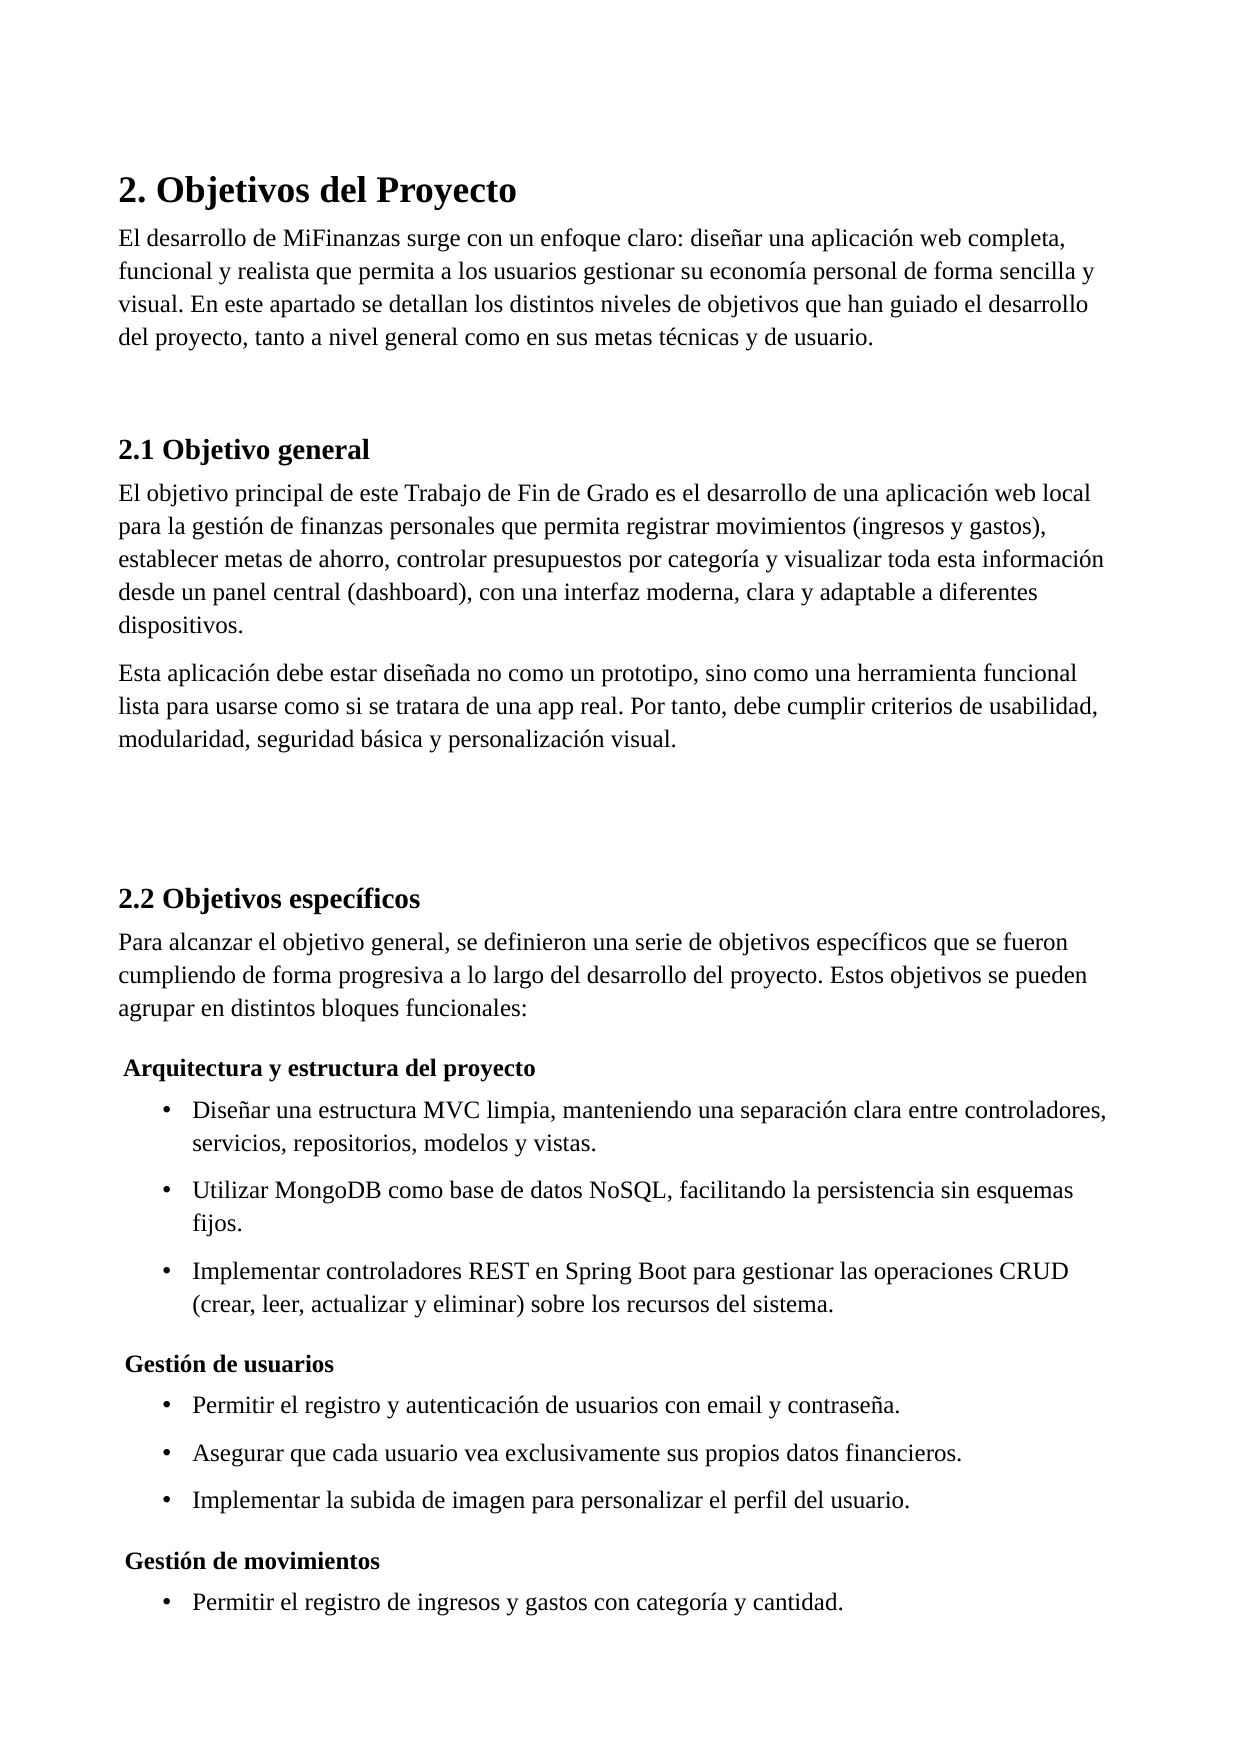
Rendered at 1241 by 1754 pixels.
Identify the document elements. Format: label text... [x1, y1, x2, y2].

subtitle Gestión de movimientos [118, 1546, 1122, 1574]
list Asegurar que cada usuario vea exclusivamente sus propios datos financieros. [162, 1438, 1122, 1467]
subtitle 2. Objetivos del Proyecto [118, 168, 1122, 211]
list Implementar la subida de imagen para personalizar el perfil del usuario. [162, 1486, 1122, 1514]
text Esta aplicación debe estar diseñada no como un prototipo, sino como una herramienta funcional lista para usarse como si se tratara de una app real. Por tanto, debe cumplir criterios de usabilidad, modularidad, seguridad básica y personalización visual. [118, 658, 1122, 753]
text El objetivo principal de este Trabajo de Fin de Grado es el desarrollo de una aplicación web local para la gestión de finanzas personales que permita registrar movimientos (ingresos y gastos), establecer metas de ahorro, controlar presupuestos por categoría y visualizar toda esta información desde un panel central (dashboard), con una interfaz moderna, clara y adaptable a diferentes dispositivos. [118, 478, 1122, 639]
subtitle Gestión de usuarios [118, 1349, 1122, 1378]
list Permitir el registro de ingresos y gastos con categoría y cantidad. [162, 1587, 1122, 1616]
list Permitir el registro y autenticación de usuarios con email y contraseña. [162, 1390, 1122, 1419]
text Para alcanzar el objetivo general, se definieron una serie de objetivos específicos que se fueron cumpliendo de forma progresiva a lo largo del desarrollo del proyecto. Estos objetivos se pueden agrupar en distintos bloques funcionales: [118, 927, 1122, 1022]
subtitle Arquitectura y estructura del proyecto [118, 1053, 1122, 1082]
subtitle 2.2 Objetivos específicos [118, 881, 1122, 915]
subtitle 2.1 Objetivo general [118, 432, 1122, 466]
list Implementar controladores REST en Spring Boot para gestionar las operaciones CRUD (crear, leer, actualizar y eliminar) sobre los recursos del sistema. [162, 1256, 1122, 1318]
list Diseñar una estructura MVC limpia, manteniendo una separación clara entre controladores, servicios, repositorios, modelos y vistas. [162, 1095, 1122, 1157]
text El desarrollo de MiFinanzas surge con un enfoque claro: diseñar una aplicación web completa, funcional y realista que permita a los usuarios gestionar su economía personal de forma sencilla y visual. En este apartado se detallan los distintos niveles de objetivos que han guiado el desarrollo del proyecto, tanto a nivel general como en sus metas técnicas y de usuario. [118, 223, 1122, 351]
list Utilizar MongoDB como base de datos NoSQL, facilitando la persistencia sin esquemas fijos. [162, 1175, 1122, 1237]
